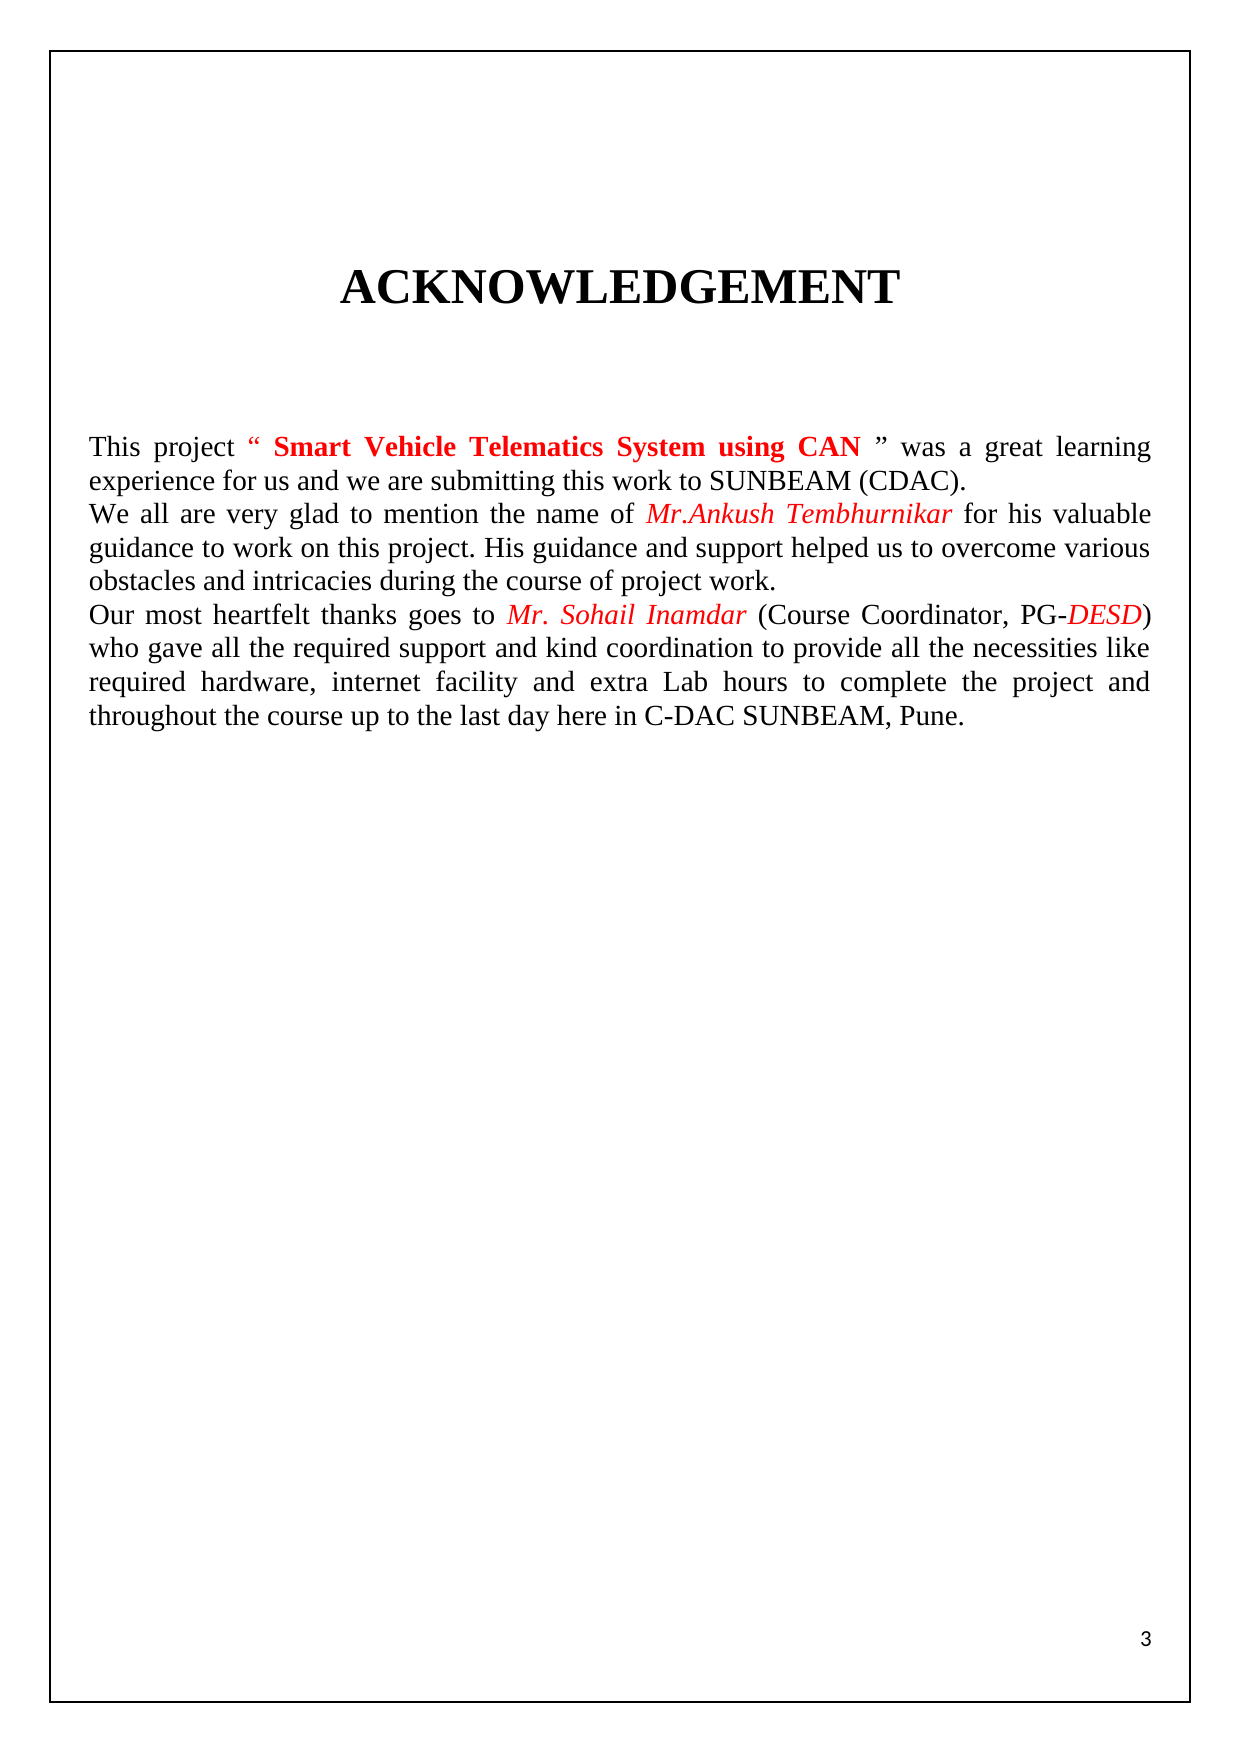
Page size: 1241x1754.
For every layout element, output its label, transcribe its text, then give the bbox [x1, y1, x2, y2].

text ACKNOWLEDGEMENT [89, 257, 1152, 314]
text We all are very glad to mention the name of Mr.Ankush Tembhurnikar for his valuable guidance to work on this project. His guidance and support helped us to overcome various obstacles and intricacies during the course of project work. [89, 496, 1152, 597]
text This project “ Smart Vehicle Telematics System using CAN ” was a great learning experience for us and we are submitting this work to SUNBEAM (CDAC). [89, 429, 1152, 496]
text Our most heartfelt thanks goes to Mr. Sohail Inamdar (Course Coordinator, PG-DESD) who gave all the required support and kind coordination to provide all the necessities like required hardware, internet facility and extra Lab hours to complete the project and throughout the course up to the last day here in C-DAC SUNBEAM, Pune. [89, 597, 1152, 731]
